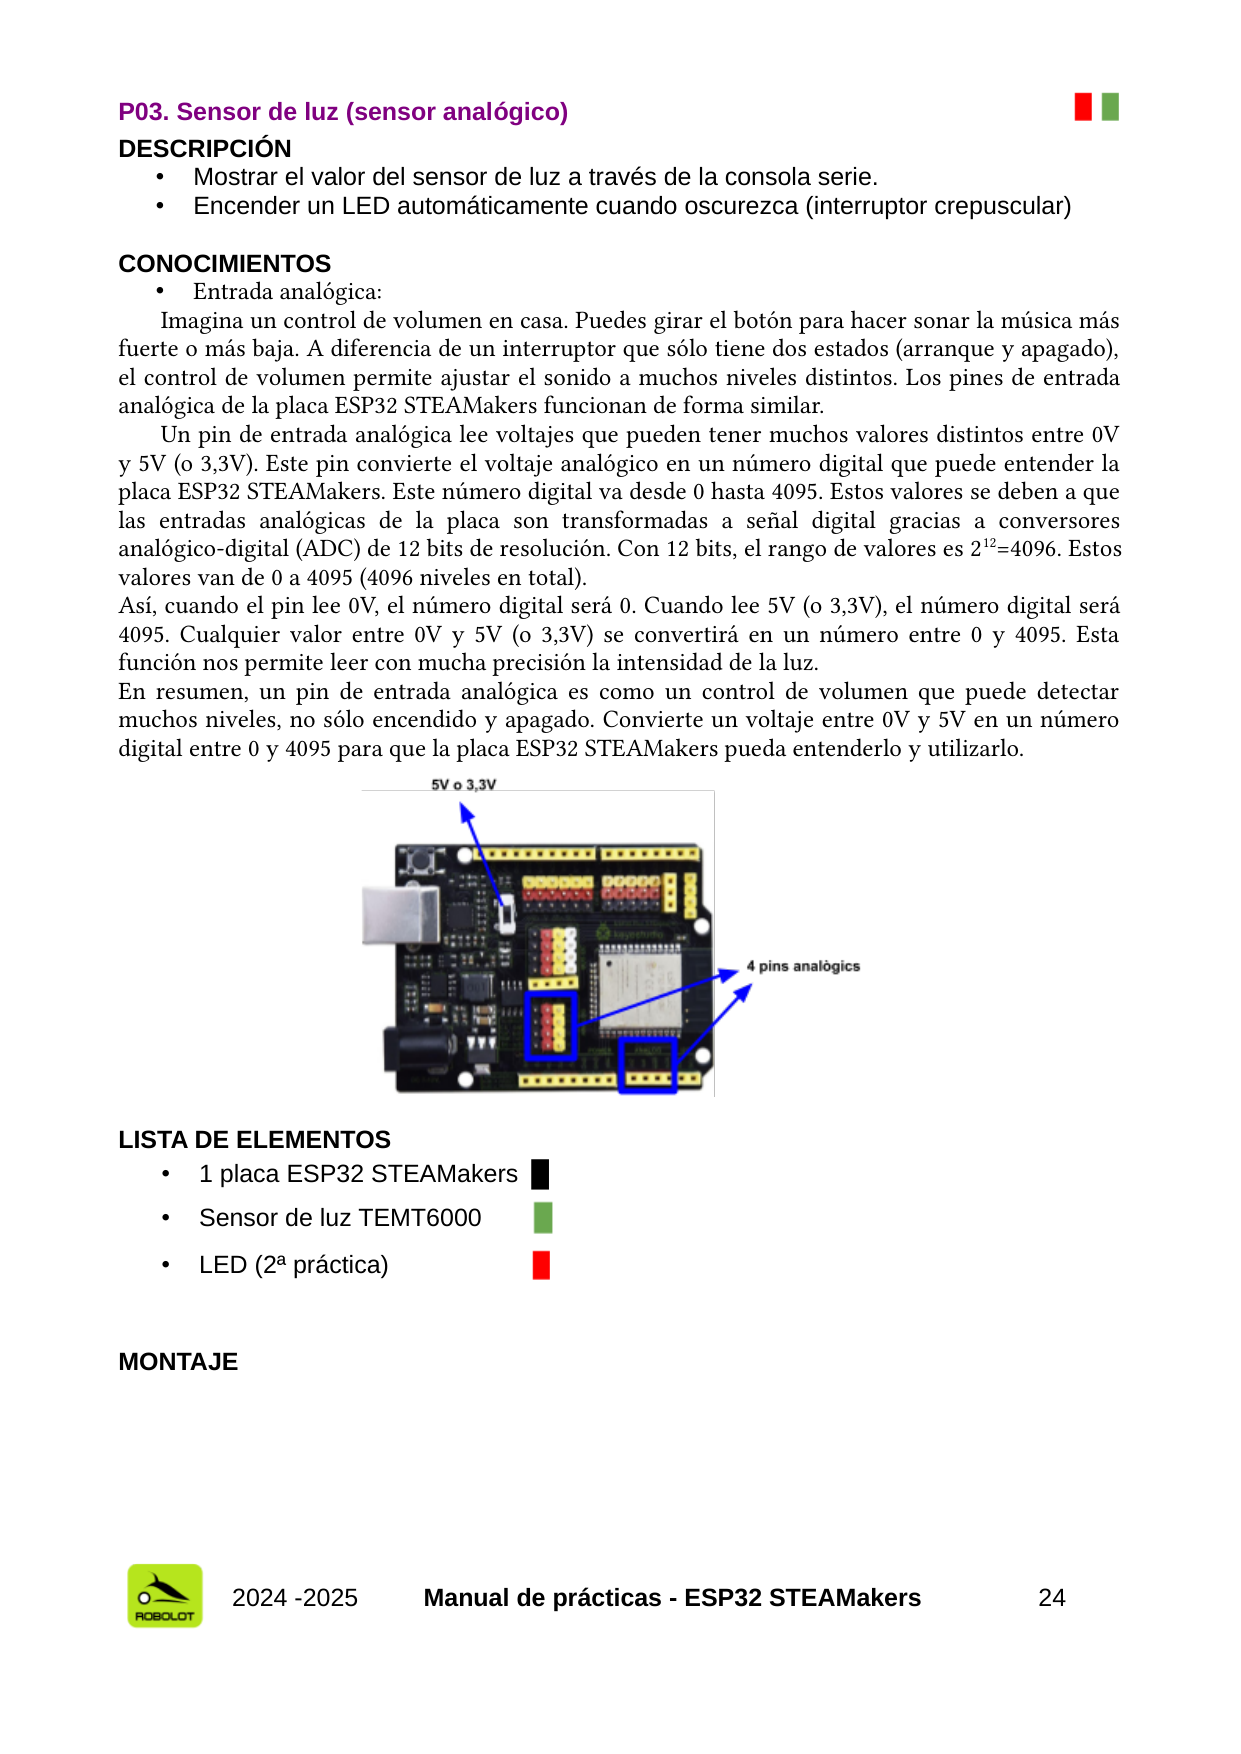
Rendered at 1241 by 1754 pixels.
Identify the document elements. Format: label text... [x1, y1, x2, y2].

list Mostrar el valor del sensor de luz a través de la consola serie. [156, 162, 1122, 191]
table_header 1 placa ESP32 STEAMakers [118, 1154, 525, 1194]
table_cell Sensor de luz TEMT6000 [118, 1194, 525, 1241]
picture [1072, 88, 1123, 127]
picture [361, 769, 879, 1097]
text Imagina un control de volumen en casa. Puedes girar el botón para hacer sonar la música más fuerte o más baja. A diferencia de un interruptor que sólo tiene dos estados (arranque y apagado), el control de volumen permite ajustar el sonido a muchos niveles distintos. Los pines de entrada analógica de la placa ESP32 STEAMakers funcionan de forma similar. [118, 306, 1122, 420]
picture [126, 1563, 205, 1631]
text En resumen, un pin de entrada analógica es como un control de volumen que puede detectar muchos niveles, no sólo encendido y apagado. Convierte un voltaje entre 0V y 5V en un número digital entre 0 y 4095 para que la placa ESP32 STEAMakers pueda entenderlo y utilizarlo. [118, 677, 1122, 762]
subtitle P03. Sensor de luz (sensor analógico) [118, 97, 1072, 125]
table_cell [408, 1241, 525, 1289]
table_cell [525, 1194, 591, 1241]
text DESCRIPCIÓN [118, 133, 1122, 162]
table_cell LED (2ª práctica) [118, 1241, 408, 1289]
text CONOCIMIENTOS [118, 248, 1122, 277]
table_cell [525, 1241, 591, 1289]
list Entrada analógica: [156, 277, 1122, 306]
text LISTA DE ELEMENTOS [118, 1125, 1122, 1154]
picture [531, 1199, 557, 1236]
table_header █ [525, 1154, 591, 1194]
text Un pin de entrada analógica lee voltajes que pueden tener muchos valores distintos entre 0V y 5V (o 3,3V). Este pin convierte el voltaje analógico en un número digital que puede entender la placa ESP32 STEAMakers. Este número digital va desde 0 hasta 4095. Estos valores se deben a que las entradas analógicas de la placa son transformadas a señal digital gracias a conversores analógico-digital (ADC) de 12 bits de resolución. Con 12 bits, el rango de valores es 212=4096. Estos valores van de 0 a 4095 (4096 niveles en total). [118, 420, 1122, 591]
list Encender un LED automáticamente cuando oscurezca (interruptor crepuscular) [156, 191, 1122, 220]
text MONTAJE [118, 1347, 1122, 1375]
text Así, cuando el pin lee 0V, el número digital será 0. Cuando lee 5V (o 3,3V), el número digital será 4095. Cualquier valor entre 0V y 5V (o 3,3V) se convertirá en un número entre 0 y 4095. Esta función nos permite leer con mucha precisión la intensidad de la luz. [118, 591, 1122, 677]
picture [531, 1246, 553, 1284]
